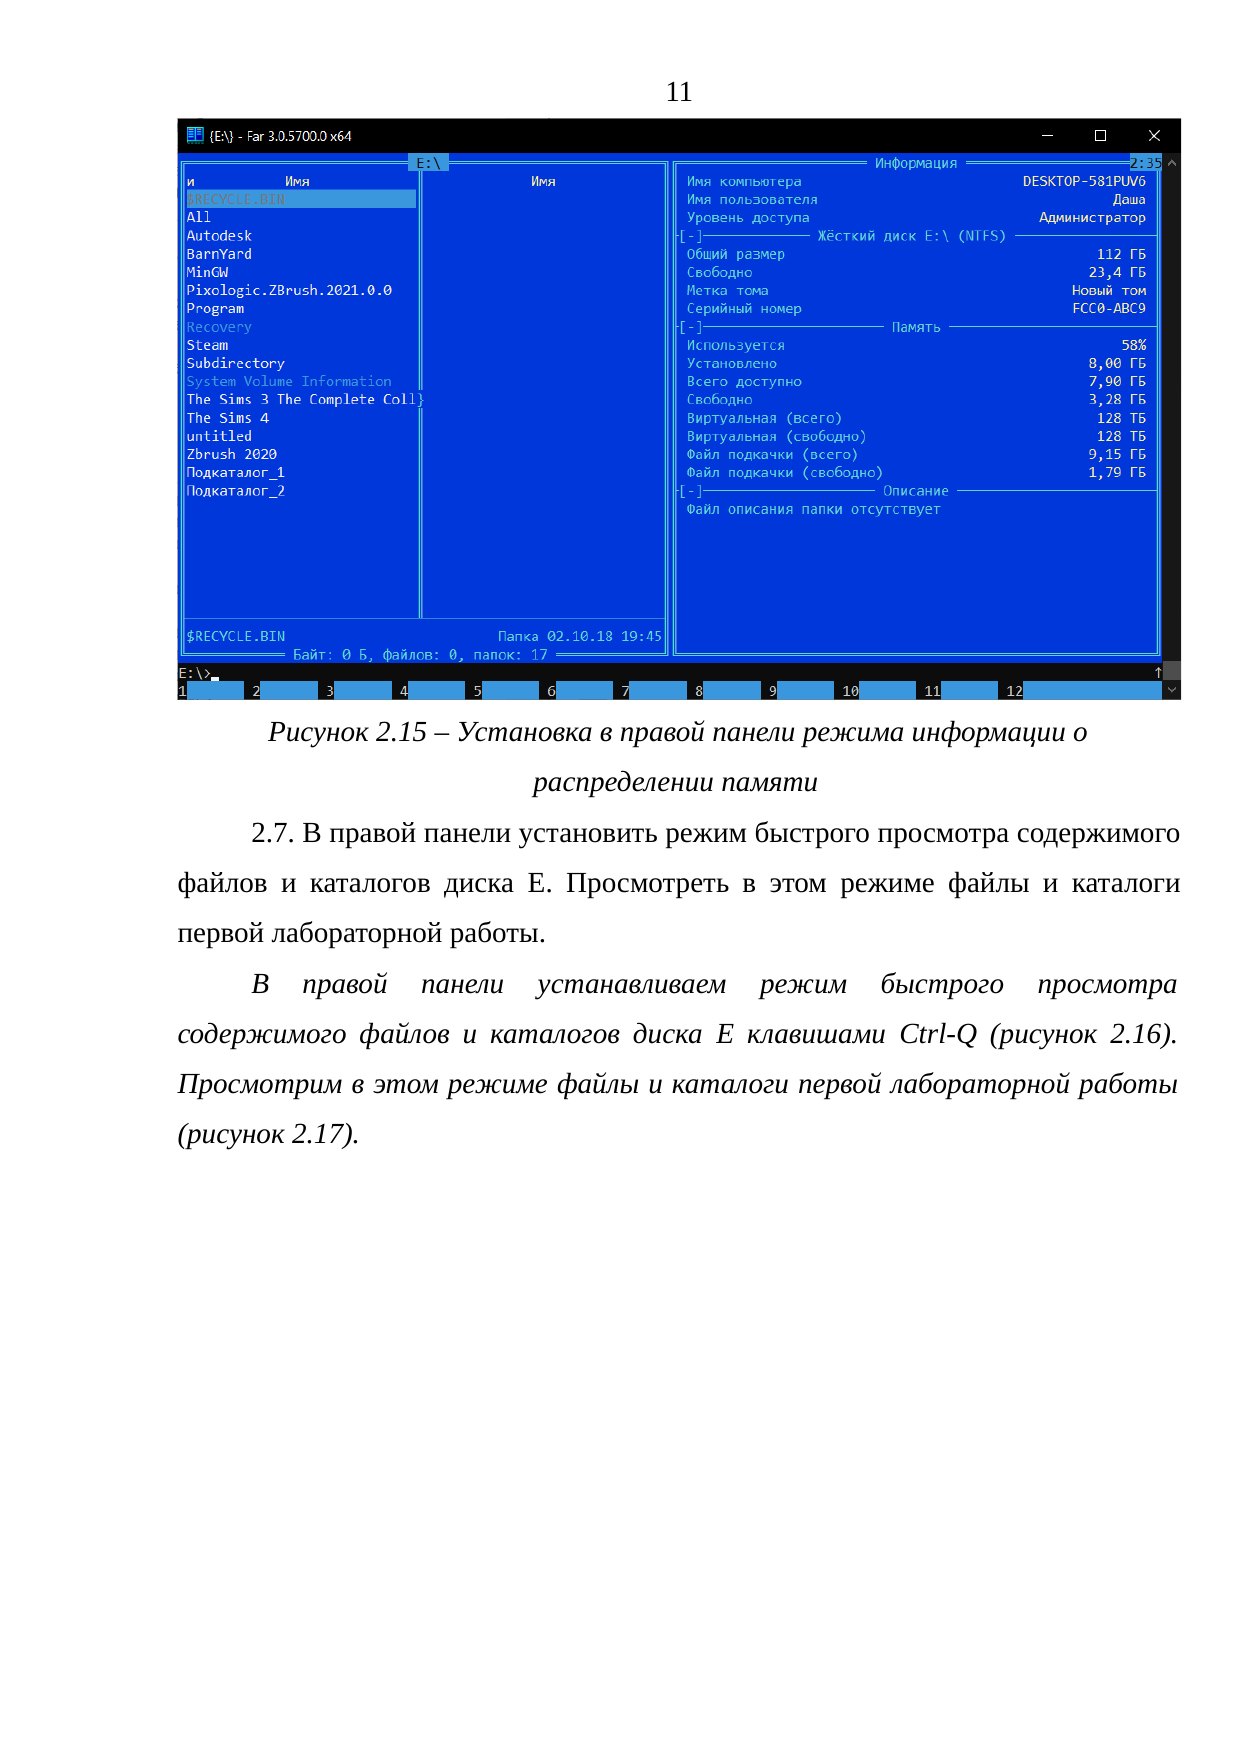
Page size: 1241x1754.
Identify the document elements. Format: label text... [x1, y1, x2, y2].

text В правой панели устанавливаем режим быстрого просмотра содержимого файлов и каталогов диска E клавишами Ctrl-Q (рисунок 2.16). Просмотрим в этом режиме файлы и каталоги первой лабораторной работы (рисунок 2.17). [177, 966, 1181, 1150]
text Рисунок 2.15 – Установка в правой панели режима информации о распределении памяти [177, 714, 1181, 798]
text 2.7. В правой панели установить режим быстрого просмотра содержимого файлов и каталогов диска E. Просмотреть в этом режиме файлы и каталоги первой лабораторной работы. [177, 815, 1181, 949]
